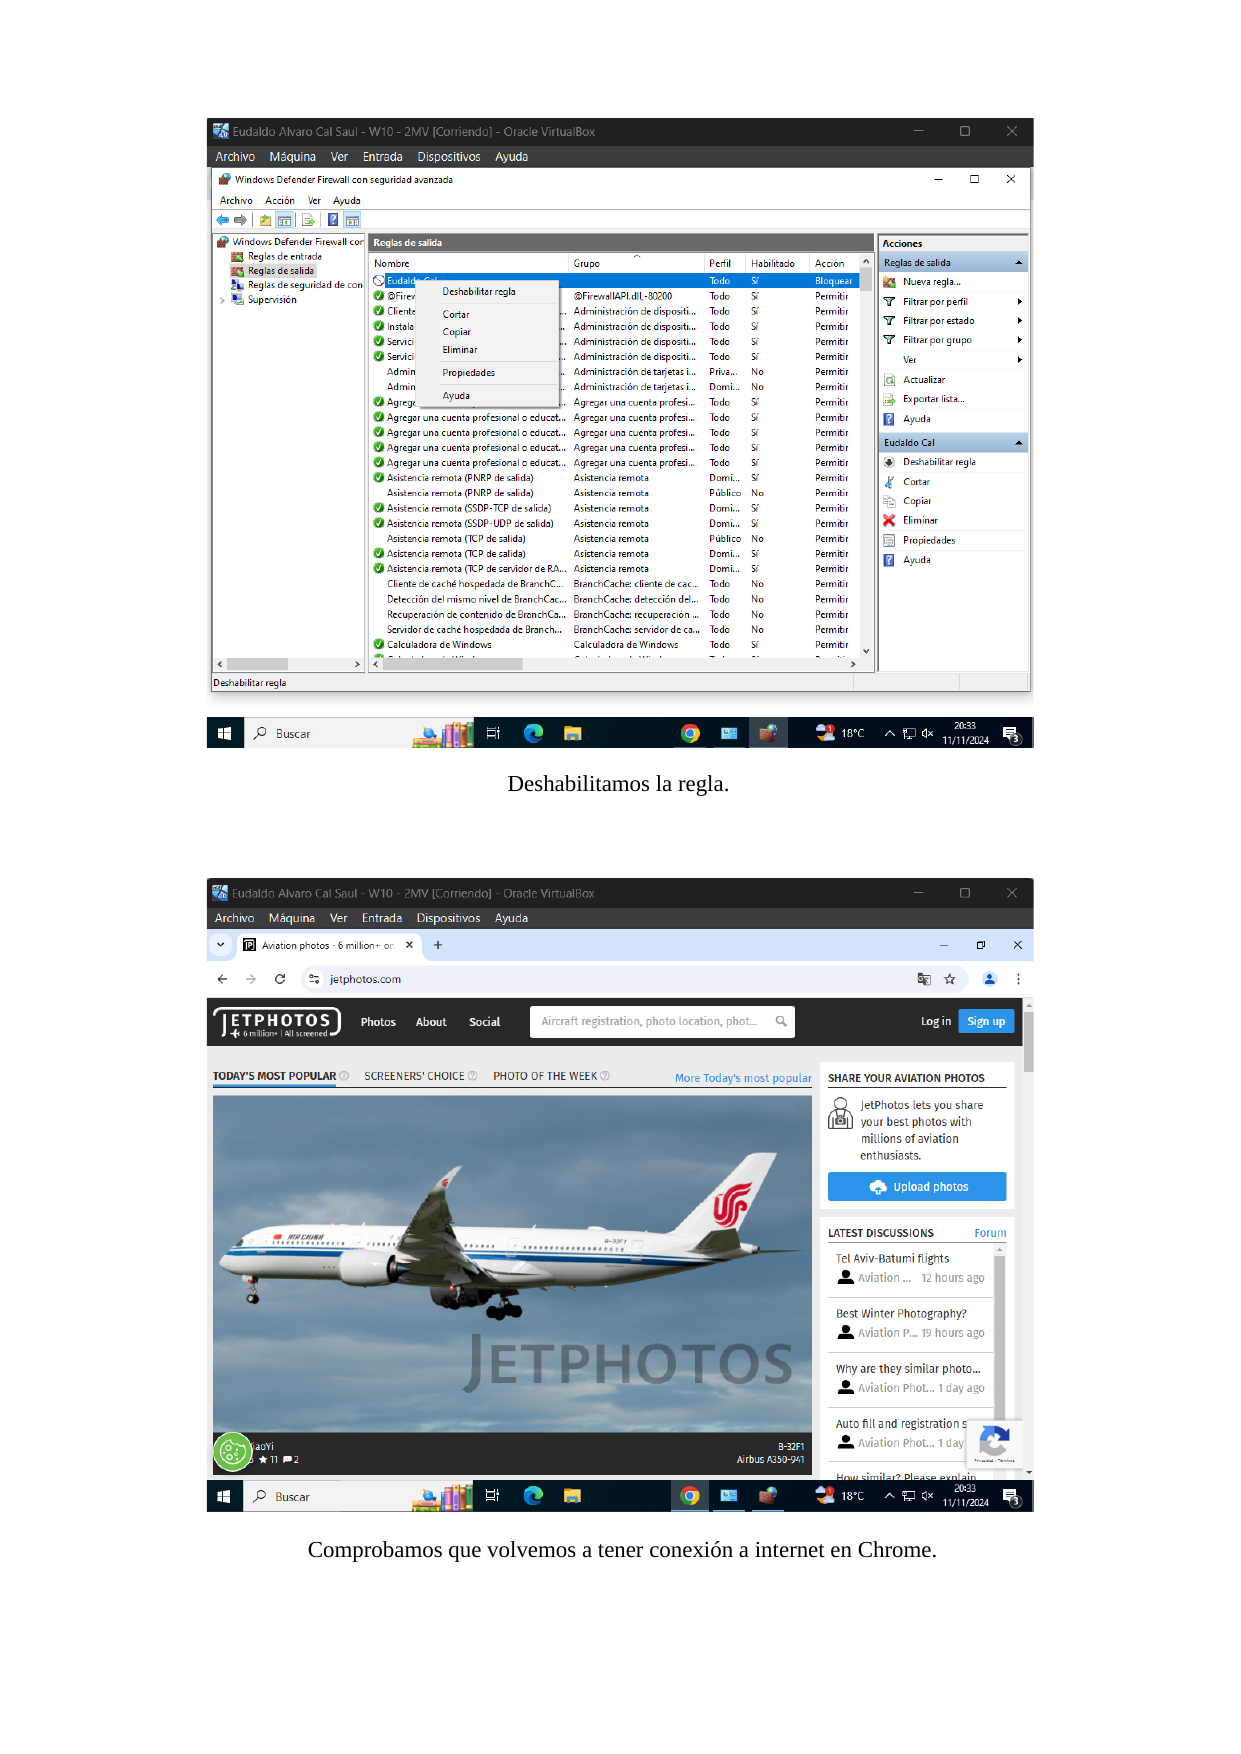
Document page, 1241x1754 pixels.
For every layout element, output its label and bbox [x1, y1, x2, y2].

picture [206, 118, 1034, 748]
picture [206, 878, 1034, 1512]
